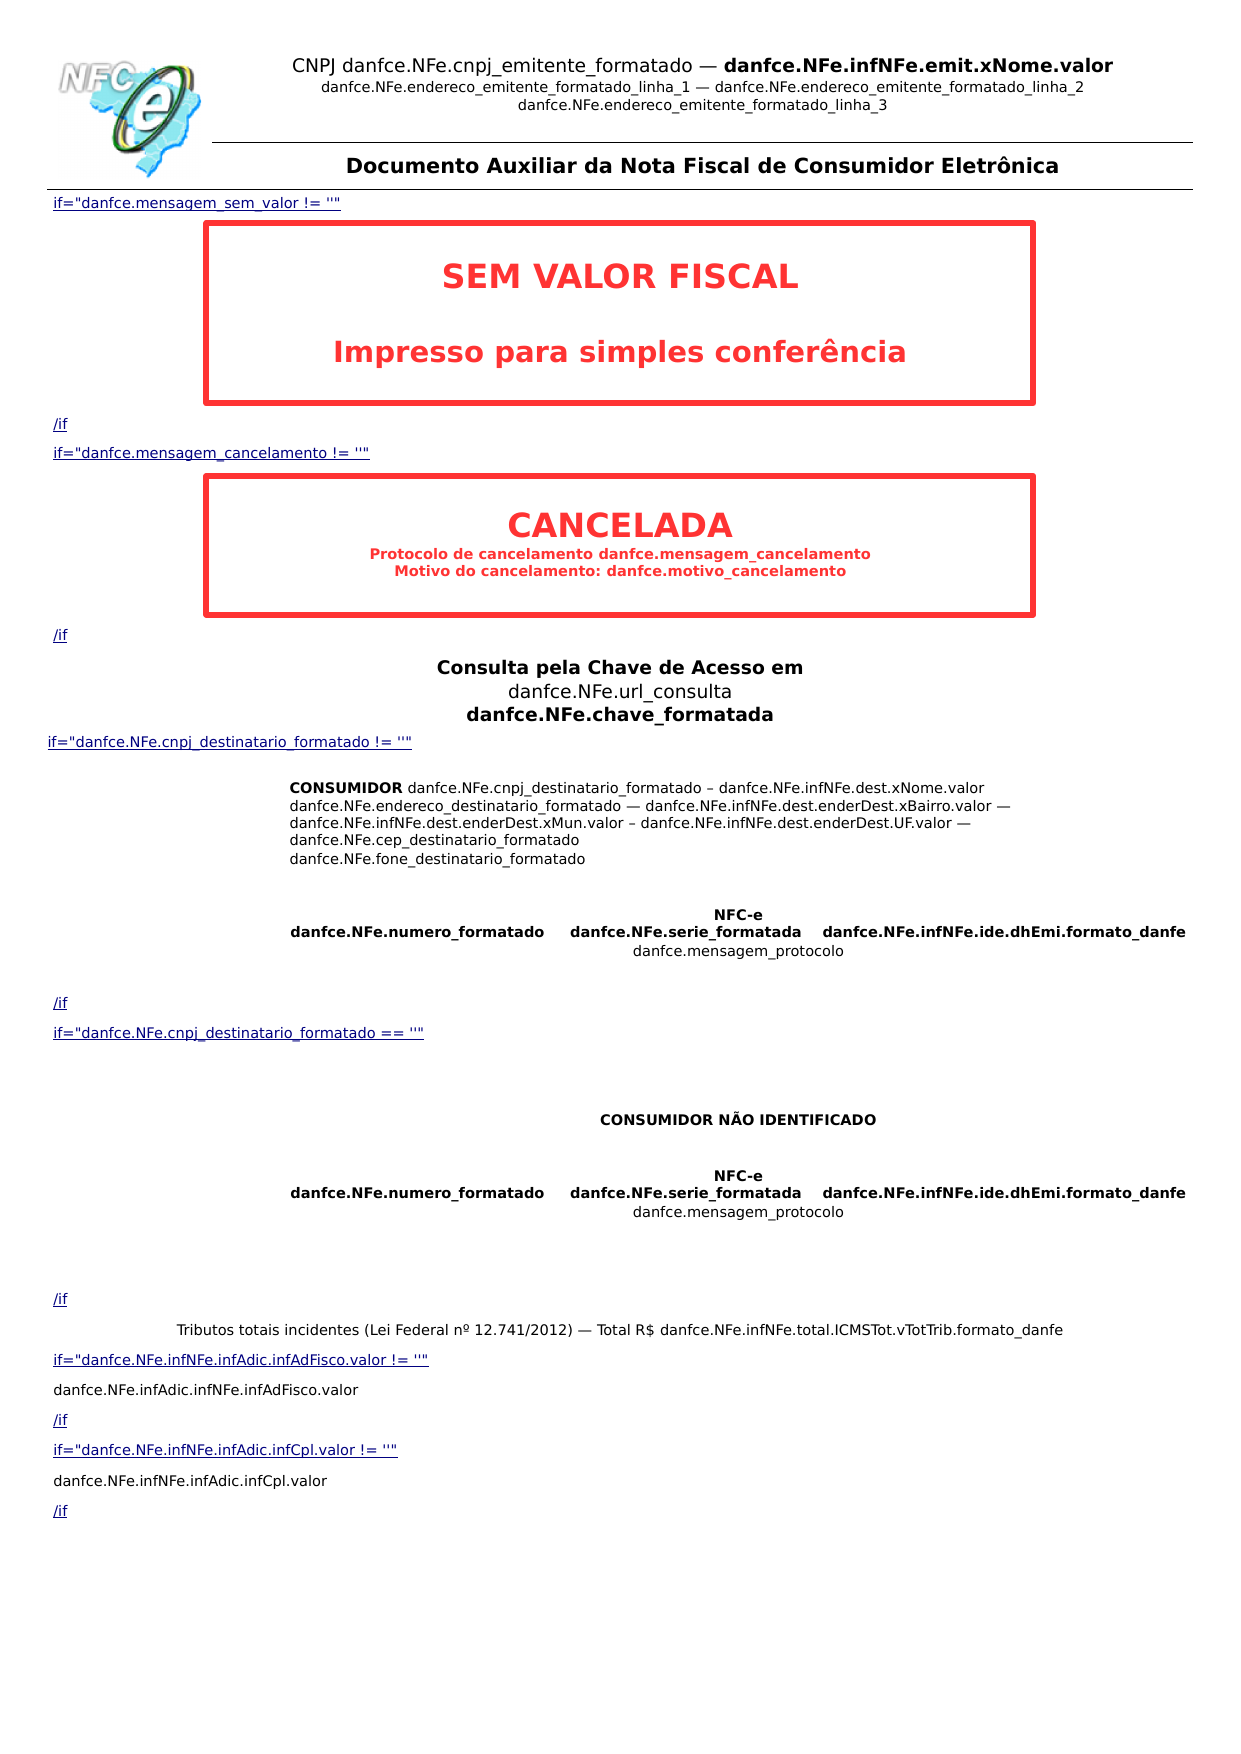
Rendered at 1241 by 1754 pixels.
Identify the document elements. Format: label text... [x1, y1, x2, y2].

table_cell /if [47, 1405, 1193, 1435]
table_cell /if [47, 1495, 1193, 1525]
table_header Tributos totais incidentes (Lei Federal nº 12.741/2012) — Total R$ danfce.NFe.infNFe.total.ICMSTot.vTotTrib.formato_danfe [47, 1314, 1193, 1344]
table_cell danfce.NFe.infNFe.infAdic.infCpl.valor [47, 1465, 1193, 1495]
table_cell danfce.NFe.infAdic.infNFe.infAdFisco.valor [47, 1374, 1193, 1404]
table_cell /if [47, 1284, 1193, 1314]
table_cell CONSUMIDOR danfce.NFe.cnpj_destinatario_formatado – danfce.NFe.infNFe.dest.xNome.valor danfce.NFe.endereco_destinatario_formatado — danfce.NFe.infNFe.dest.enderDest.xBairro.valor — danfce.NFe.infNFe.dest.enderDest.xMun.valor – danfce.NFe.infNFe.dest.enderDest.UF.valor — danfce.NFe.cep_destinatario_formatado danfce.NFe.fone_destinatario_formatado NFC-e danfce.NFe.numero_formatado danfce.NFe.serie_formatada danfce.NFe.infNFe.ide.dhEmi.formato_danfe danfce.mensagem_protocolo [284, 751, 1193, 987]
table_cell [47, 1048, 283, 1284]
table_cell if="danfce.NFe.infNFe.infAdic.infCpl.valor != ''" [47, 1435, 1193, 1465]
table_cell /if [47, 987, 1193, 1017]
table_cell [47, 751, 283, 988]
table_cell if="danfce.NFe.cnpj_destinatario_formatado != ''" [47, 732, 1193, 751]
table_cell if="danfce.NFe.cnpj_destinatario_formatado == ''" [47, 1017, 1193, 1047]
table_cell if="danfce.NFe.infNFe.infAdic.infAdFisco.valor != ''" [47, 1344, 1193, 1374]
picture [58, 60, 202, 179]
table_cell CONSUMIDOR NÃO IDENTIFICADO NFC-e danfce.NFe.numero_formatado danfce.NFe.serie_formatada danfce.NFe.infNFe.ide.dhEmi.formato_danfe danfce.mensagem_protocolo [284, 1048, 1193, 1284]
table_header Consulta pela Chave de Acesso em danfce.NFe.url_consulta danfce.NFe.chave_formatada [47, 650, 1193, 732]
